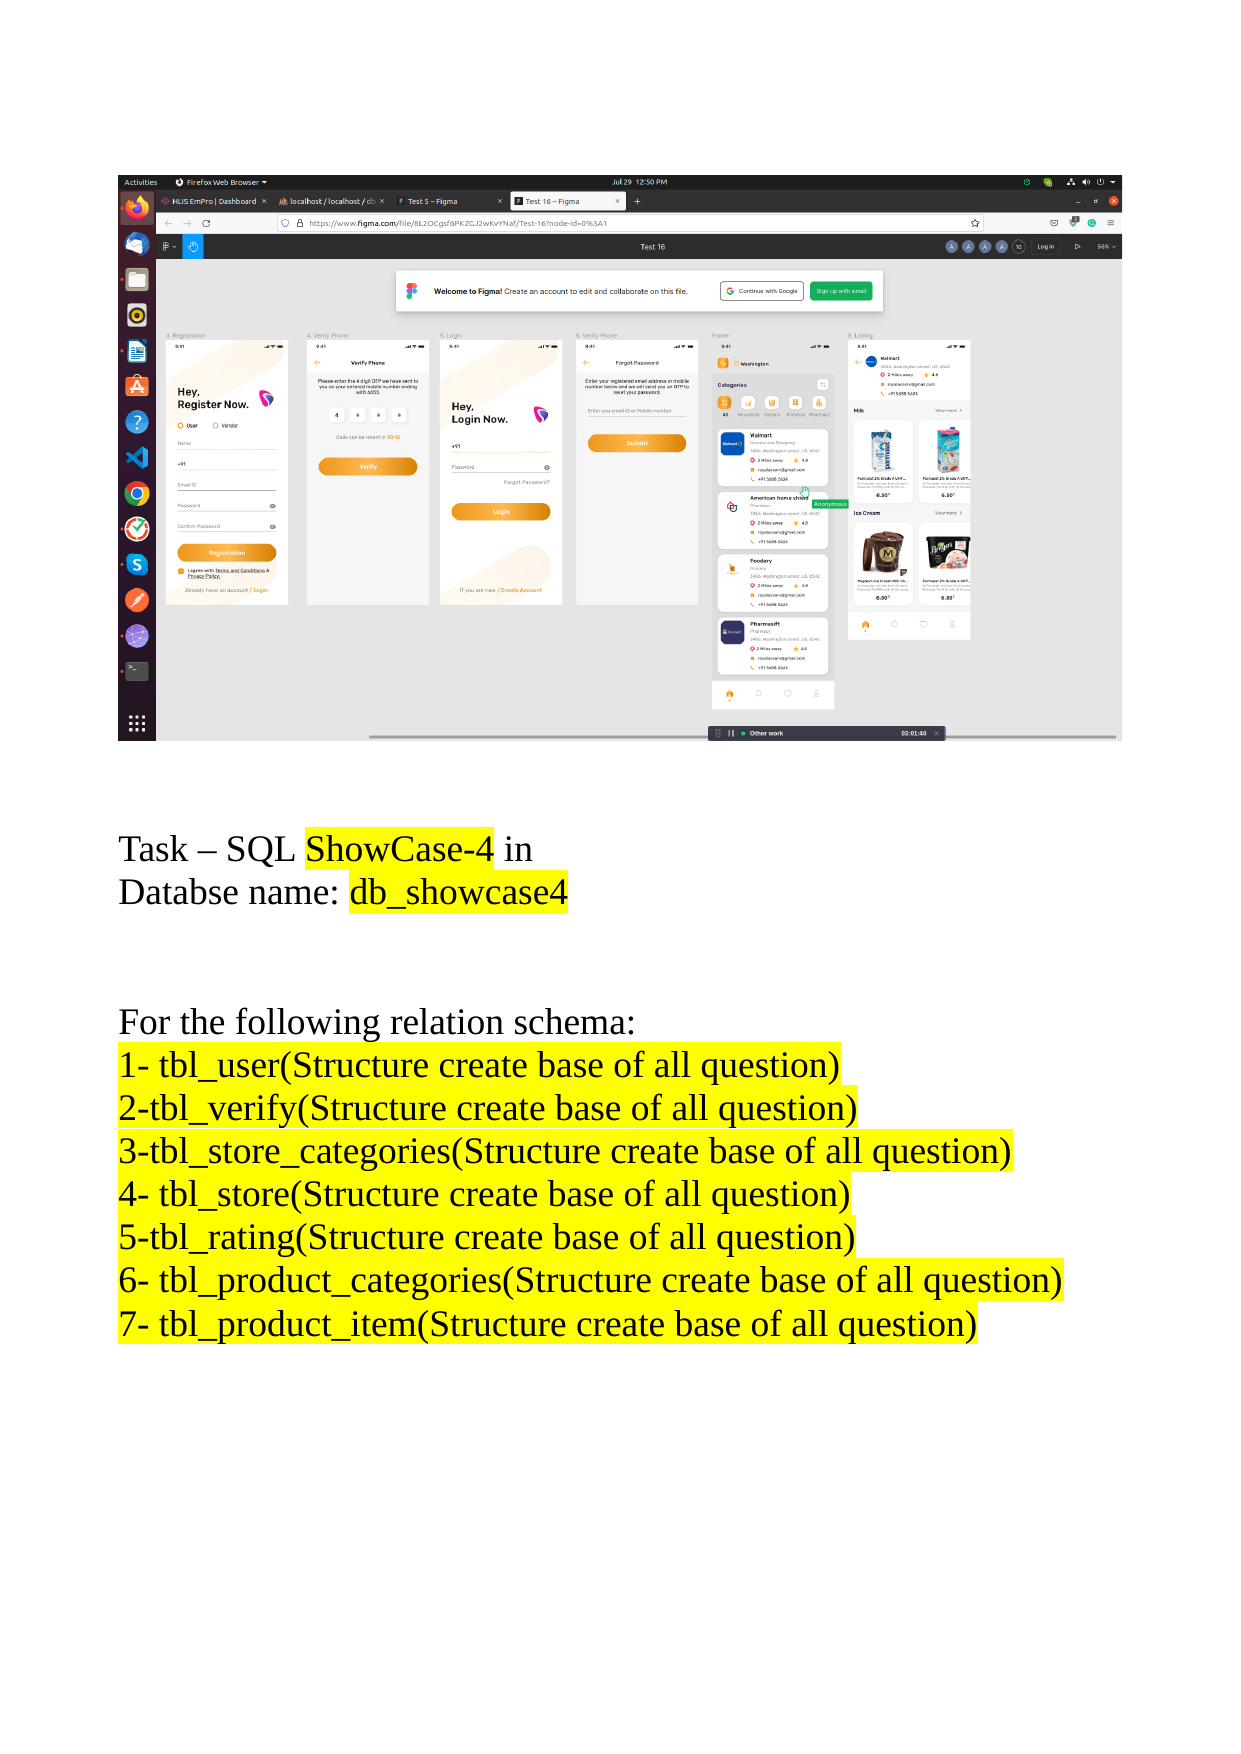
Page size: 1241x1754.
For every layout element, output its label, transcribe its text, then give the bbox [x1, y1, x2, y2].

text 1- tbl_user(Structure create base of all question) [118, 1042, 1122, 1085]
text 6- tbl_product_categories(Structure create base of all question) [118, 1258, 1122, 1301]
text 7- tbl_product_item(Structure create base of all question) [118, 1301, 1122, 1344]
text Databse name: db_showcase4 [118, 870, 1122, 913]
text 3-tbl_store_categories(Structure create base of all question) [118, 1128, 1122, 1172]
text Task – SQL ShowCase-4 in [118, 827, 1122, 870]
picture [118, 175, 1123, 741]
text 4- tbl_store(Structure create base of all question) [118, 1172, 1122, 1215]
text 5-tbl_rating(Structure create base of all question) [118, 1215, 1122, 1258]
text For the following relation schema: [118, 999, 1122, 1042]
text 2-tbl_verify(Structure create base of all question) [118, 1085, 1122, 1128]
